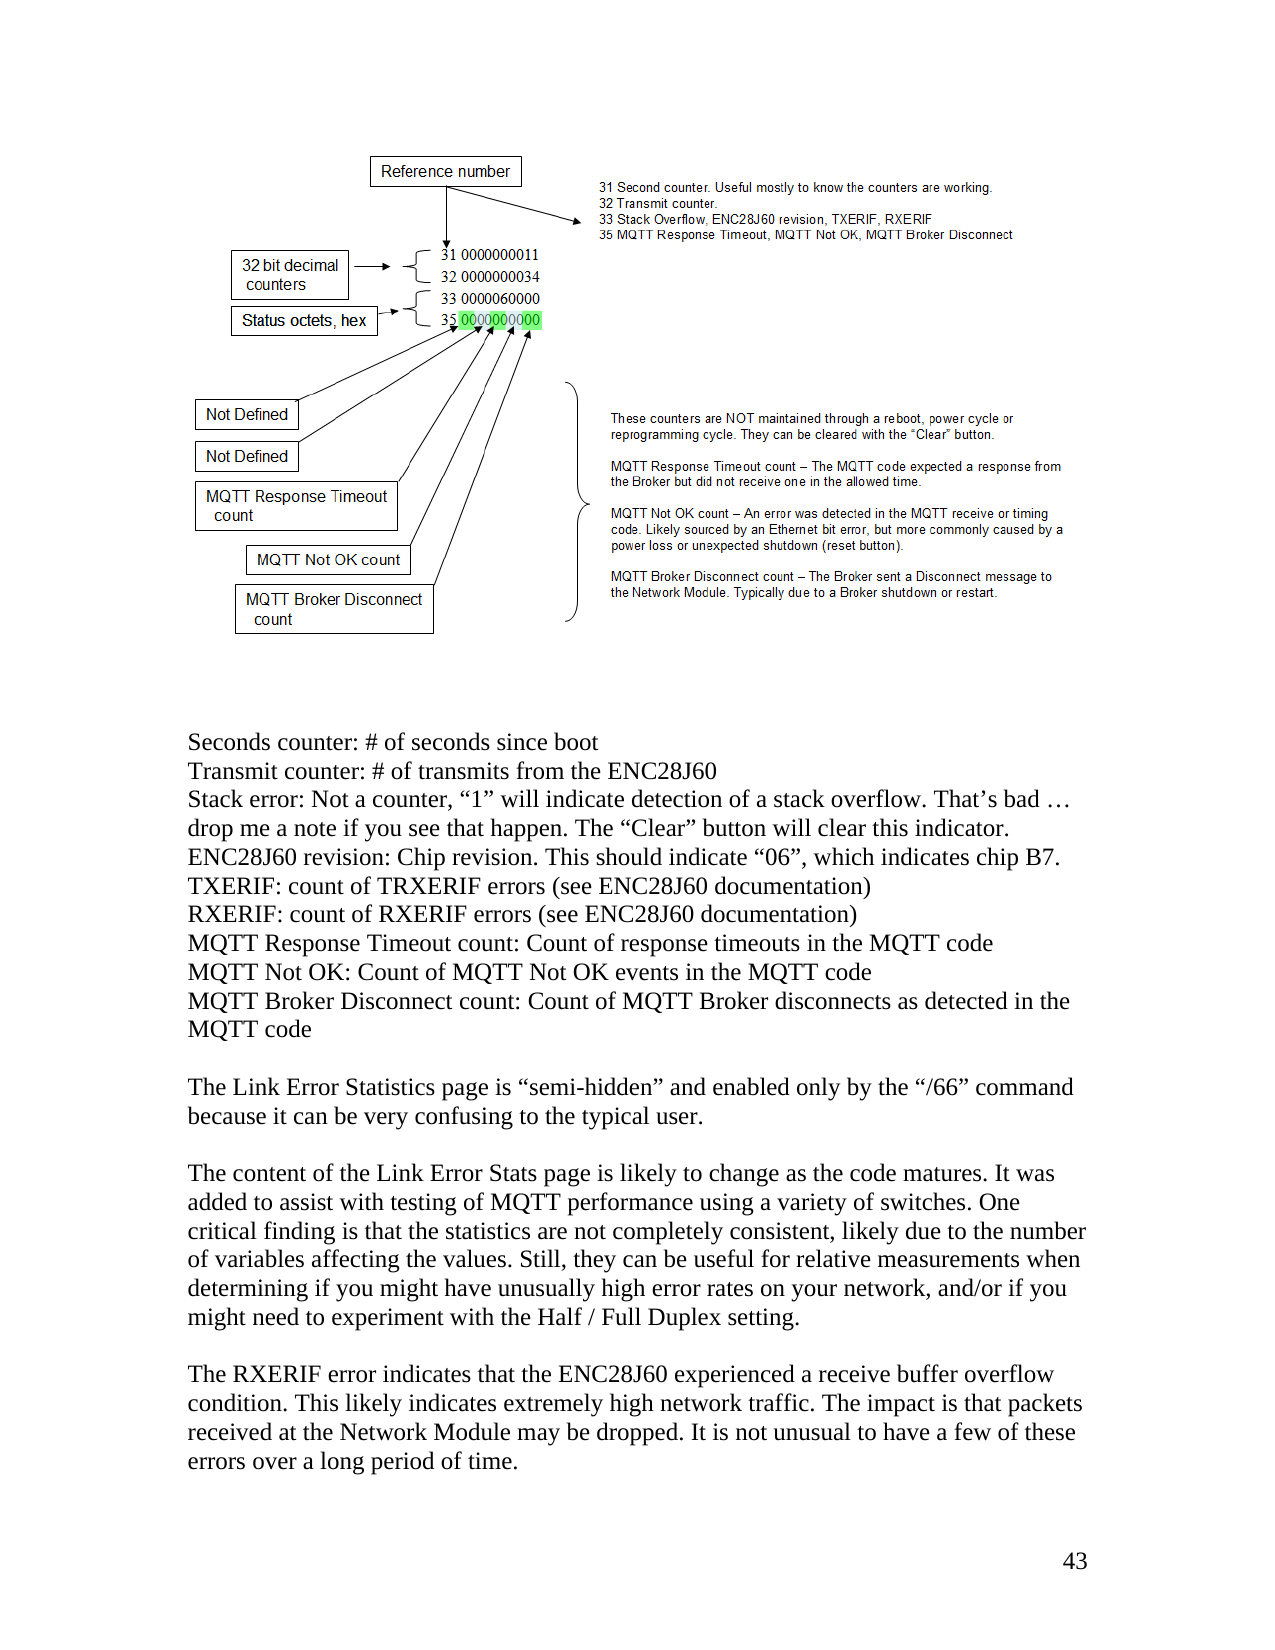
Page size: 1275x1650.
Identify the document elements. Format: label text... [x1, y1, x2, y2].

text RXERIF: count of RXERIF errors (see ENC28J60 documentation) [187, 899, 1087, 928]
text The content of the Link Error Stats page is likely to change as the code matures. It was added to assist with testing of MQTT performance using a variety of switches. One critical finding is that the statistics are not completely consistent, likely due to the number of variables affecting the values. Still, they can be useful for relative measurements when determining if you might have unusually high error rates on your network, and/or if you might need to experiment with the Half / Full Duplex setting. [187, 1158, 1087, 1331]
text Seconds counter: # of seconds since boot [187, 727, 1087, 756]
text Transmit counter: # of transmits from the ENC28J60 [187, 756, 1087, 784]
text ENC28J60 revision: Chip revision. This should indicate “06”, which indicates chip B7. [187, 842, 1087, 871]
text The Link Error Statistics page is “semi-hidden” and enabled only by the “/66” command because it can be very confusing to the typical user. [187, 1072, 1087, 1129]
text TXERIF: count of TRXERIF errors (see ENC28J60 documentation) [187, 871, 1087, 899]
text The RXERIF error indicates that the ENC28J60 experienced a receive buffer overflow condition. This likely indicates extremely high network traffic. The impact is that packets received at the Network Module may be dropped. It is not unusual to have a few of these errors over a long period of time. [187, 1359, 1087, 1474]
text MQTT Broker Disconnect count: Count of MQTT Broker disconnects as detected in the MQTT code [187, 986, 1087, 1043]
text MQTT Not OK: Count of MQTT Not OK events in the MQTT code [187, 957, 1087, 986]
text MQTT Response Timeout count: Count of response timeouts in the MQTT code [187, 928, 1087, 957]
text Stack error: Not a counter, “1” will indicate detection of a stack overflow. That’s bad … drop me a note if you see that happen. The “Clear” button will clear this indicator. [187, 784, 1087, 842]
picture [187, 149, 1079, 641]
